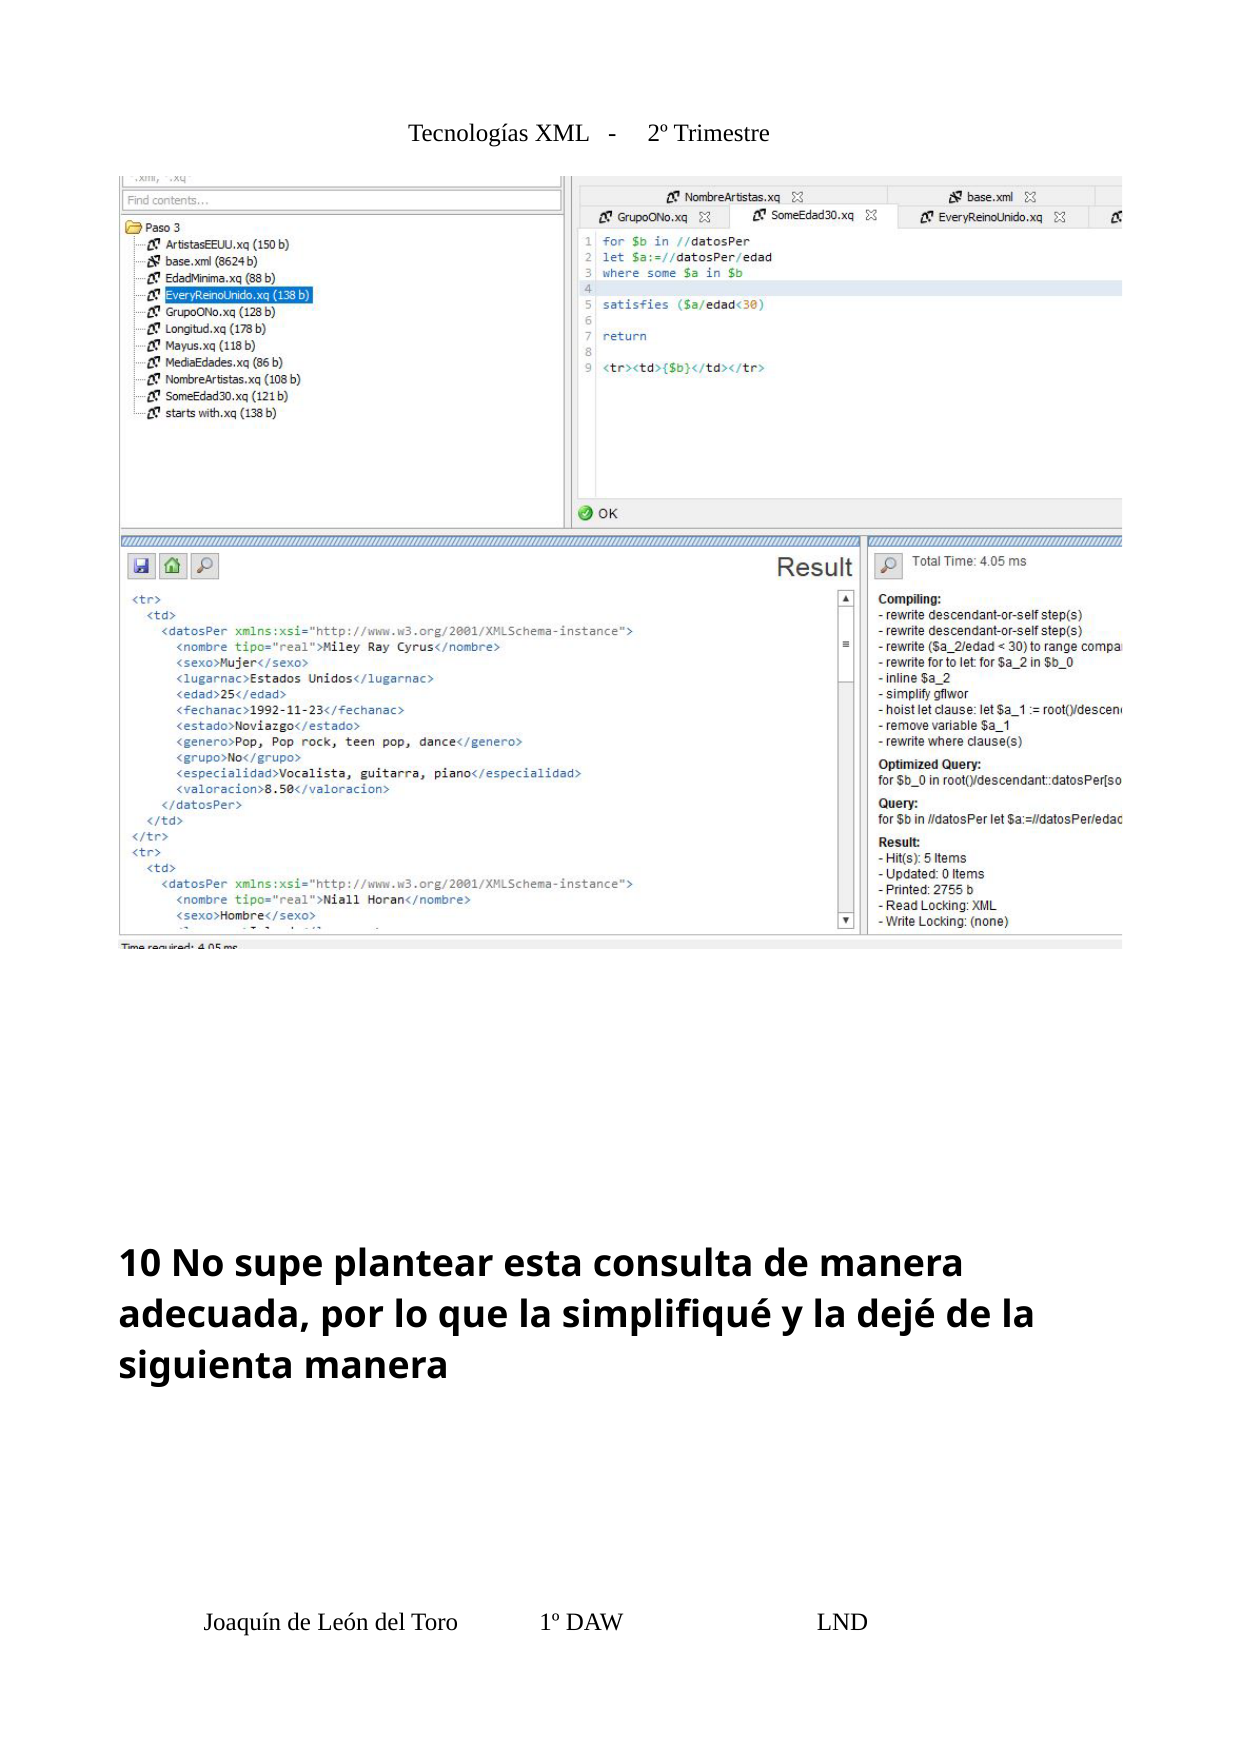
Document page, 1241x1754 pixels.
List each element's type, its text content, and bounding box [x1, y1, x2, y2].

picture [118, 176, 1123, 949]
text 10 No supe plantear esta consulta de manera adecuada, por lo que la simplifiqué y la dejé de la siguienta manera [118, 1236, 1122, 1389]
